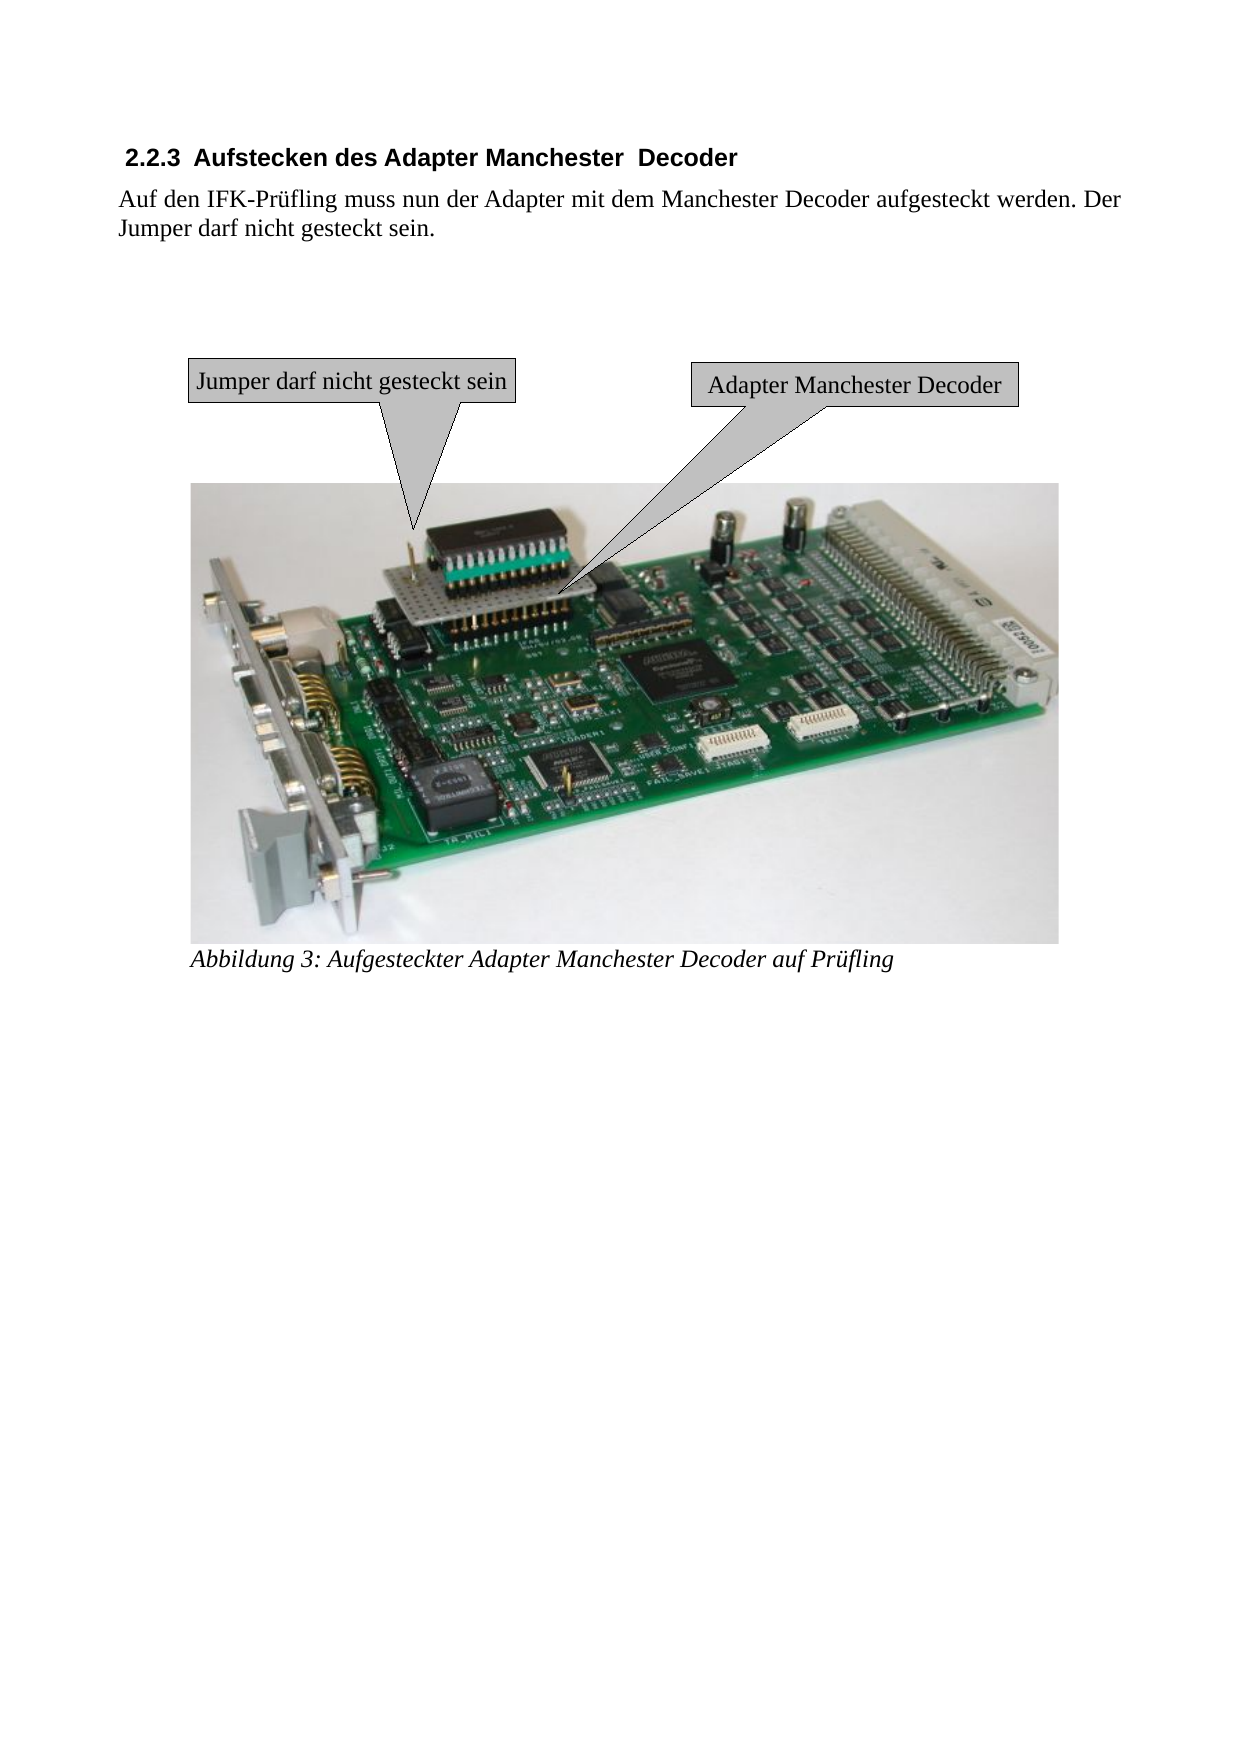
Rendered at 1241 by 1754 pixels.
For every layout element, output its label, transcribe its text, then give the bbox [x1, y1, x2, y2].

picture [190, 483, 1059, 944]
text Auf den IFK-Prüfling muss nun der Adapter mit dem Manchester Decoder aufgesteckt werden. Der Jumper darf nicht gesteckt sein. [118, 184, 1122, 242]
subtitle Aufstecken des Adapter Manchester Decoder [118, 143, 1122, 172]
text Abbildung 3: Aufgesteckter Adapter Manchester Decoder auf Prüfling [190, 944, 1058, 972]
